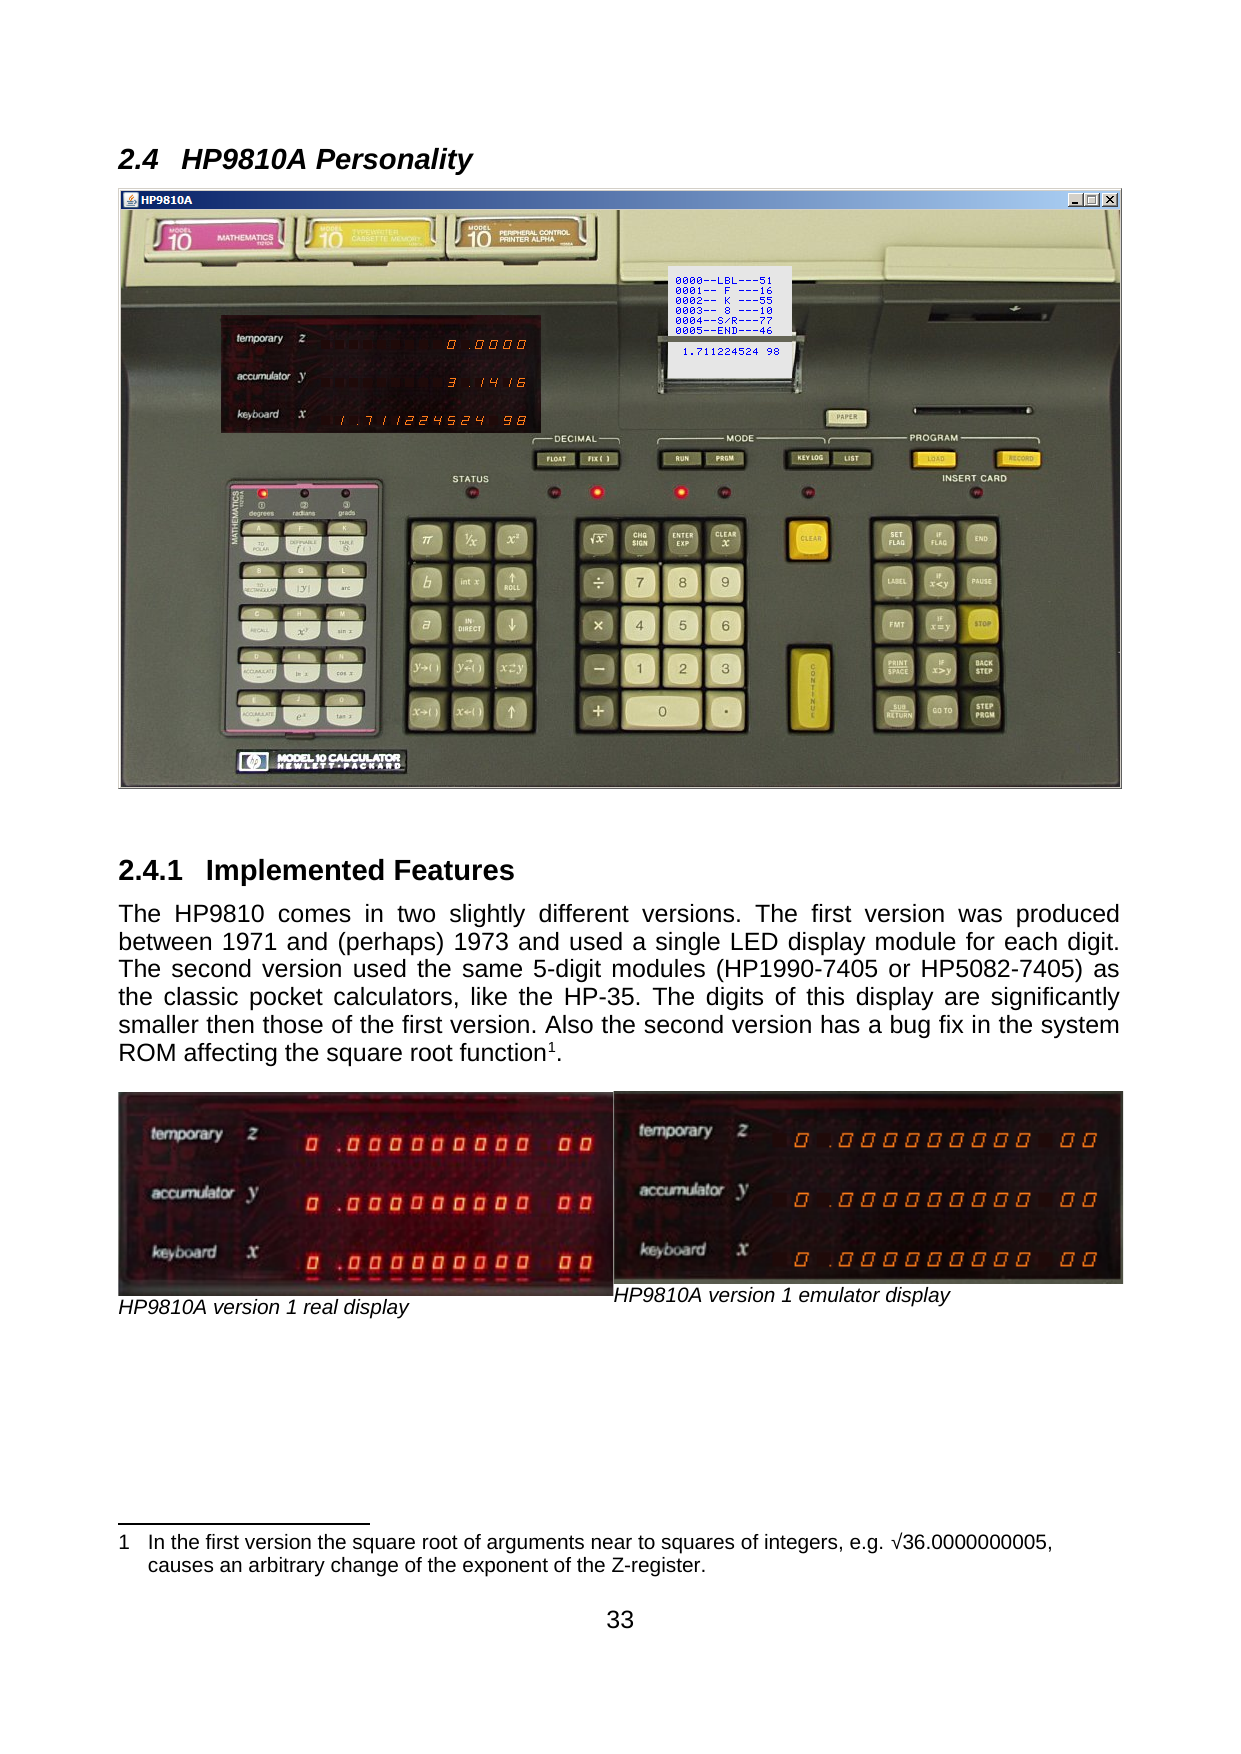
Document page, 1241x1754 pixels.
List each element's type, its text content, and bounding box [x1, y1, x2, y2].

picture [118, 188, 1122, 789]
subtitle Implemented Features [118, 854, 1122, 887]
text HP9810A version 1 emulator display [613, 1284, 1122, 1307]
text In the first version the square root of arguments near to squares of integers, e.g. √36.0000000005, causes an arbitrary change of the exponent of the Z-register. [118, 1530, 1122, 1577]
subtitle HP9810A Personality [118, 143, 1122, 176]
text The HP9810 comes in two slightly different versions. The first version was produced between 1971 and (perhaps) 1973 and used a single LED display module for each digit. The second version used the same 5-digit modules (HP1990-7405 or HP5082-7405) as the classic pocket calculators, like the HP-35. The digits of this display are significantly smaller then those of the first version. Also the second version has a bug fix in the system ROM affecting the square root function. [118, 899, 1122, 1067]
text HP9810A version 1 real display [118, 1296, 627, 1318]
picture [118, 1091, 1124, 1296]
